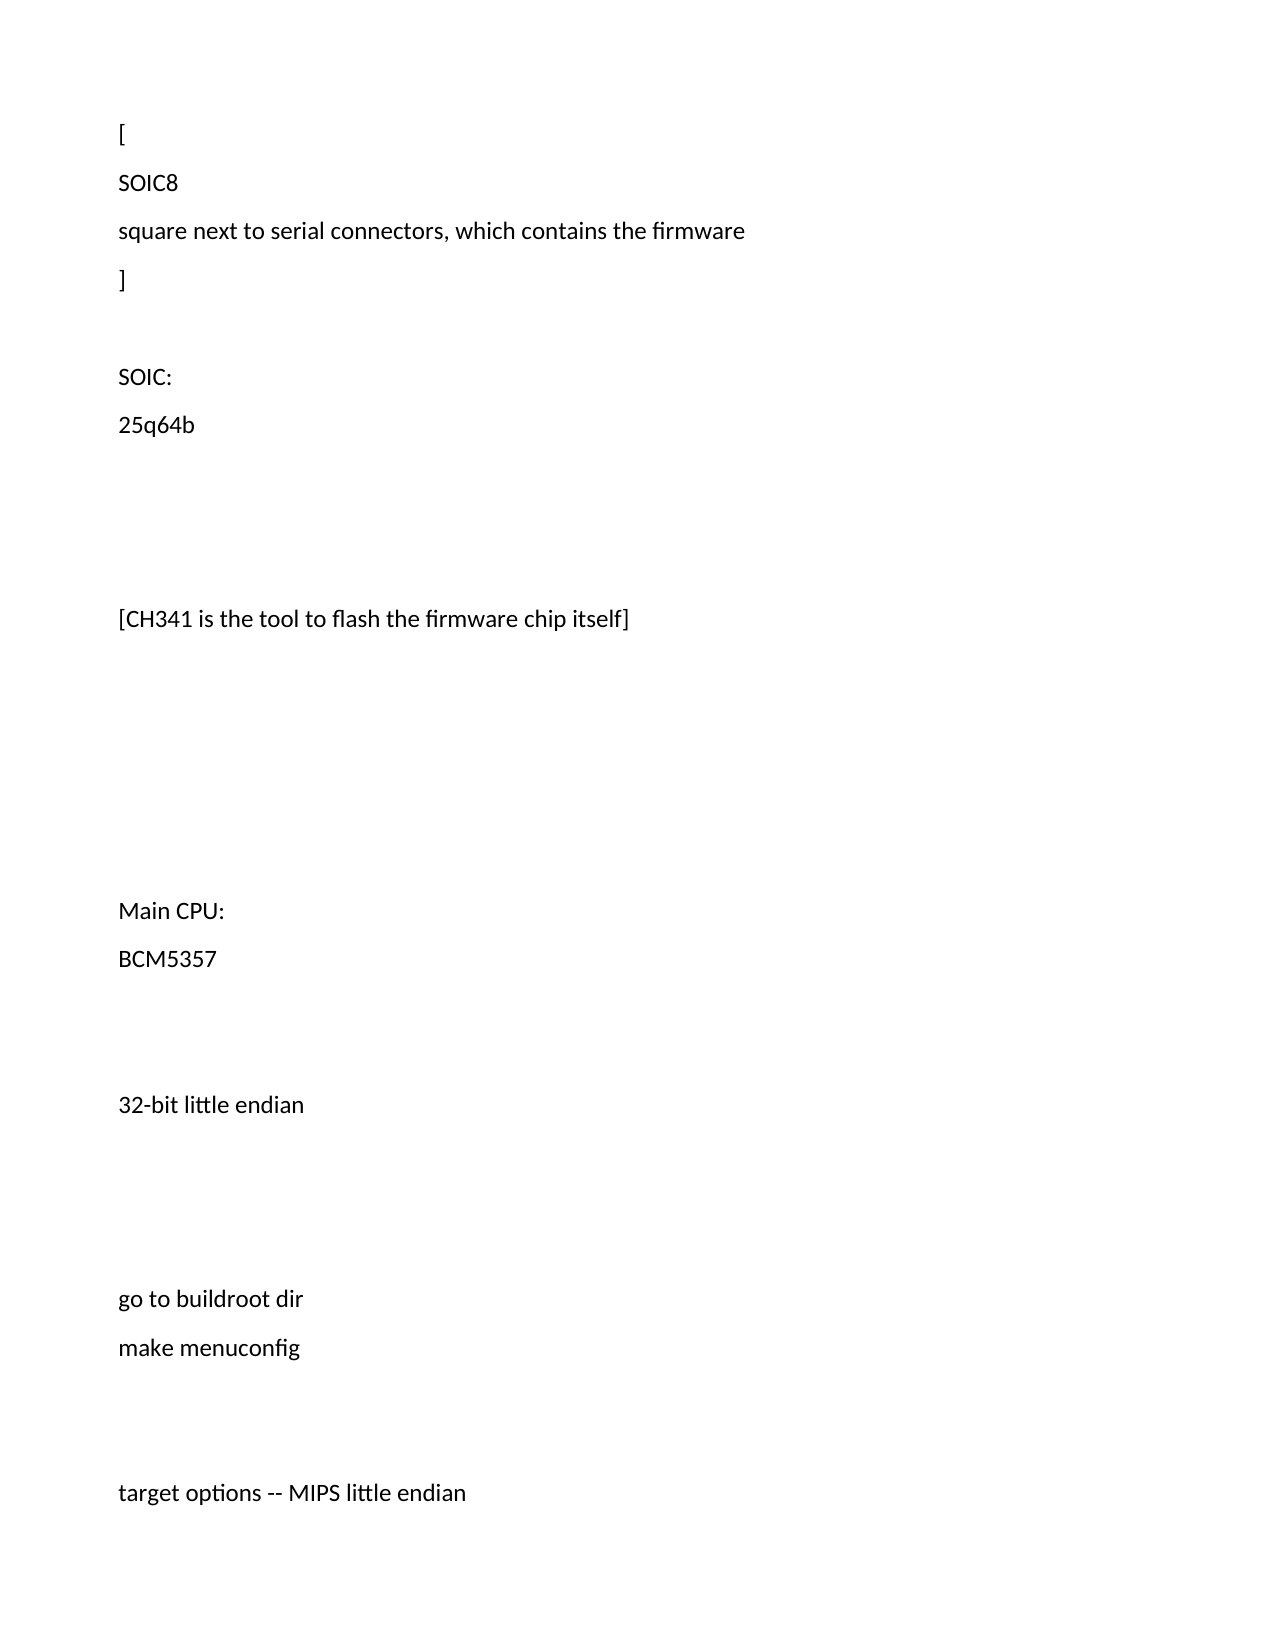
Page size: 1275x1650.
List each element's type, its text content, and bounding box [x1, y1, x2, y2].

text [ [118, 118, 1157, 149]
text [CH341 is the tool to flash the firmware chip itself] [118, 603, 1157, 634]
text ] [118, 264, 1157, 294]
text BCM5357 [118, 943, 1157, 974]
text 32-bit little endian [118, 1089, 1157, 1119]
text make menuconfig [118, 1332, 1157, 1362]
text Main CPU: [118, 895, 1157, 925]
text SOIC8 [118, 167, 1157, 197]
text 25q64b [118, 409, 1157, 440]
text target options -- MIPS little endian [118, 1477, 1157, 1508]
text SOIC: [118, 361, 1157, 391]
text go to buildroot dir [118, 1283, 1157, 1314]
text square next to serial connectors, which contains the firmware [118, 215, 1157, 246]
